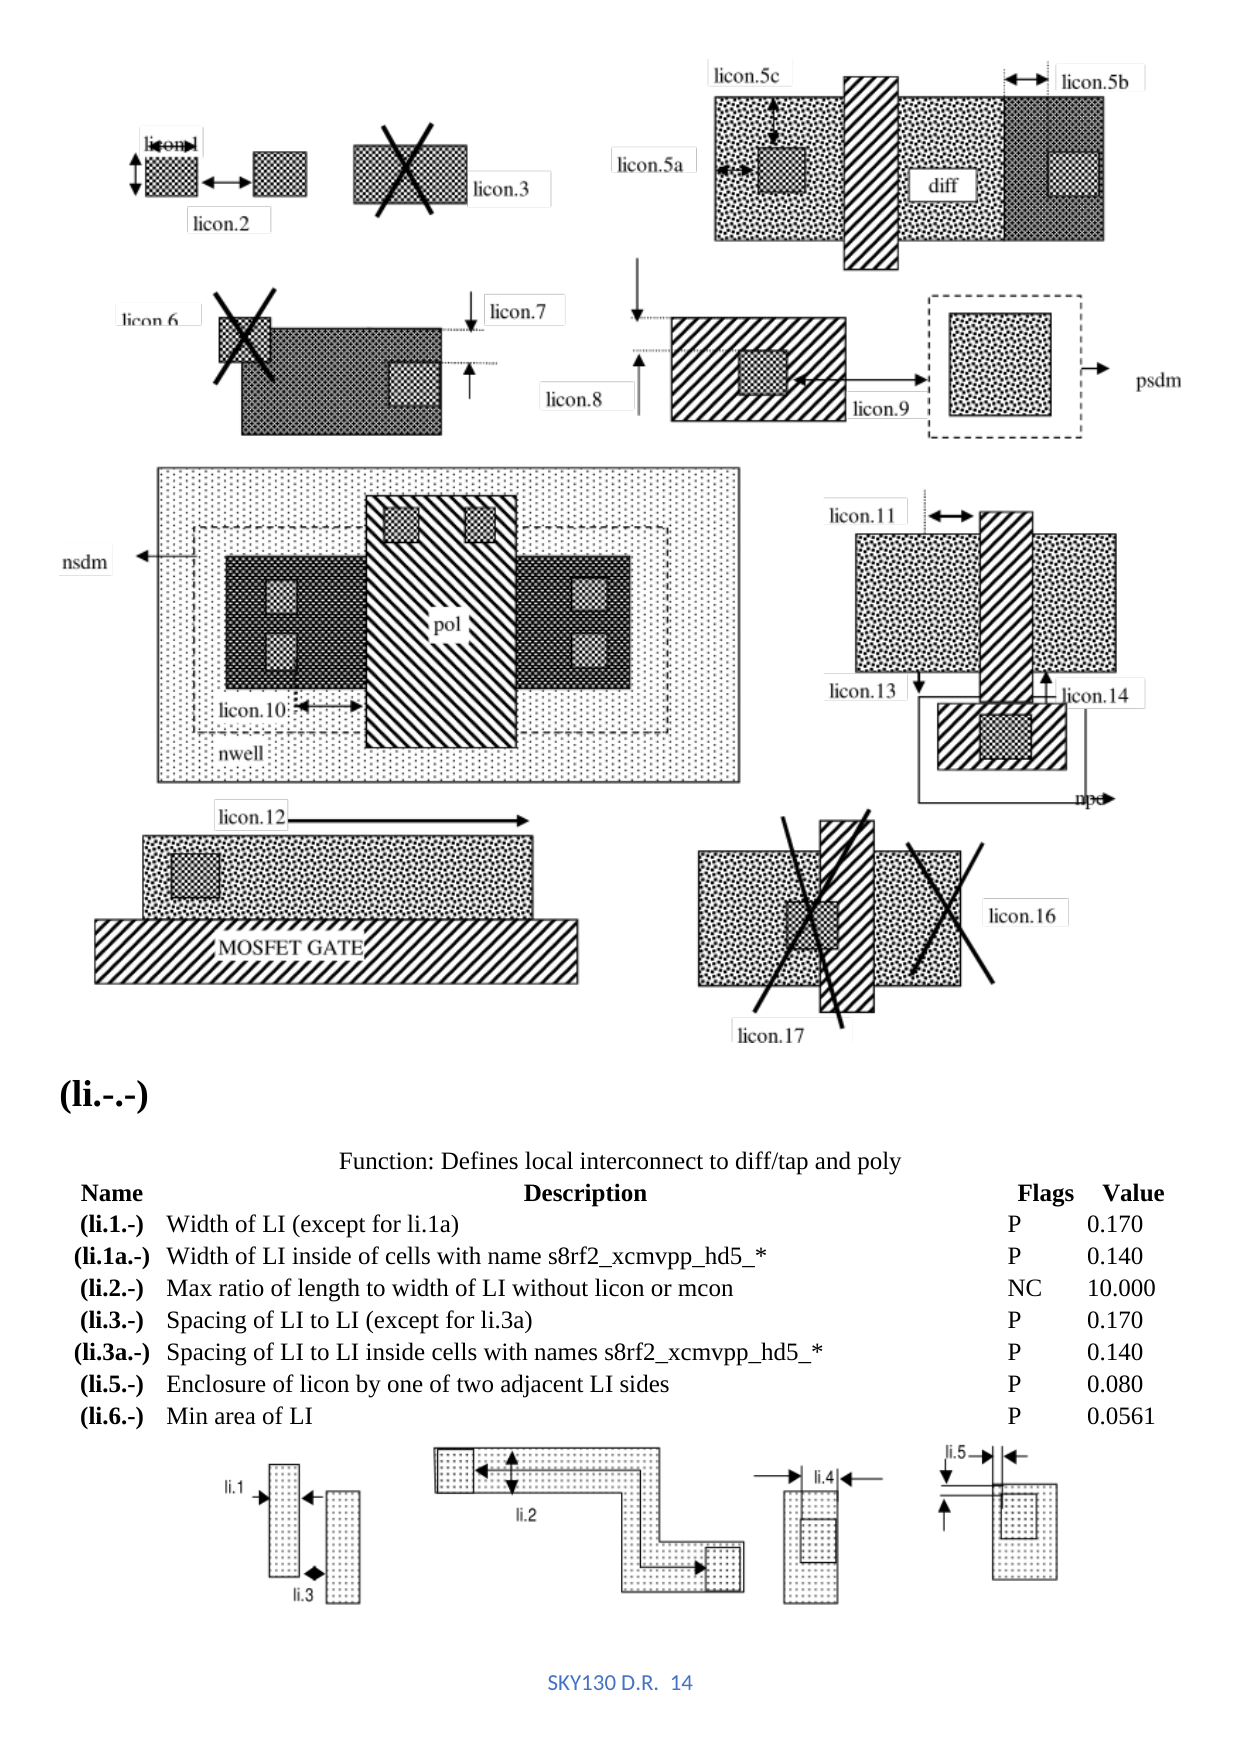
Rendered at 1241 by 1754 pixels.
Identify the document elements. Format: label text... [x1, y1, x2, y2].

table_cell P [1006, 1240, 1085, 1272]
table_cell NC [1006, 1272, 1085, 1303]
table_cell 0.140 [1085, 1335, 1181, 1367]
table_cell 0.170 [1085, 1304, 1181, 1335]
table_cell (li.5.-) [59, 1367, 164, 1399]
table_header Function: Defines local interconnect to diff/tap and poly [59, 1144, 1181, 1176]
table_cell 0.170 [1085, 1208, 1181, 1240]
table_cell Spacing of LI to LI inside cells with names s8rf2_xcmvpp_hd5_* [165, 1335, 1006, 1367]
table_cell Width of LI inside of cells with name s8rf2_xcmvpp_hd5_* [165, 1240, 1006, 1272]
picture [167, 1431, 1073, 1611]
picture [59, 59, 1182, 1043]
table_cell P [1006, 1399, 1085, 1431]
table_cell P [1006, 1208, 1085, 1240]
table_cell P [1006, 1304, 1085, 1335]
table_cell Width of LI (except for li.1a) [165, 1208, 1006, 1240]
table_cell P [1006, 1367, 1085, 1399]
table_cell 10.000 [1085, 1272, 1181, 1303]
subtitle (li.-.-) [59, 1072, 1181, 1115]
table_cell (li.1.-) [59, 1208, 164, 1240]
table_cell (li.1a.-) [59, 1240, 164, 1272]
table_cell 0.140 [1085, 1240, 1181, 1272]
table_cell Enclosure of licon by one of two adjacent LI sides [165, 1367, 1006, 1399]
table_cell Value [1085, 1176, 1181, 1208]
table_cell (li.6.-) [59, 1399, 164, 1431]
table_cell (li.3.-) [59, 1304, 164, 1335]
table_cell (li.2.-) [59, 1272, 164, 1303]
table_cell 0.0561 [1085, 1399, 1181, 1431]
table_cell P [1006, 1335, 1085, 1367]
table_cell Min area of LI [165, 1399, 1006, 1431]
table_cell Name [59, 1176, 164, 1208]
table_cell 0.080 [1085, 1367, 1181, 1399]
table_cell Flags [1006, 1176, 1085, 1208]
table_cell Max ratio of length to width of LI without licon or mcon [165, 1272, 1006, 1303]
table_cell Spacing of LI to LI (except for li.3a) [165, 1304, 1006, 1335]
table_cell Description [165, 1176, 1006, 1208]
table_cell (li.3a.-) [59, 1335, 164, 1367]
